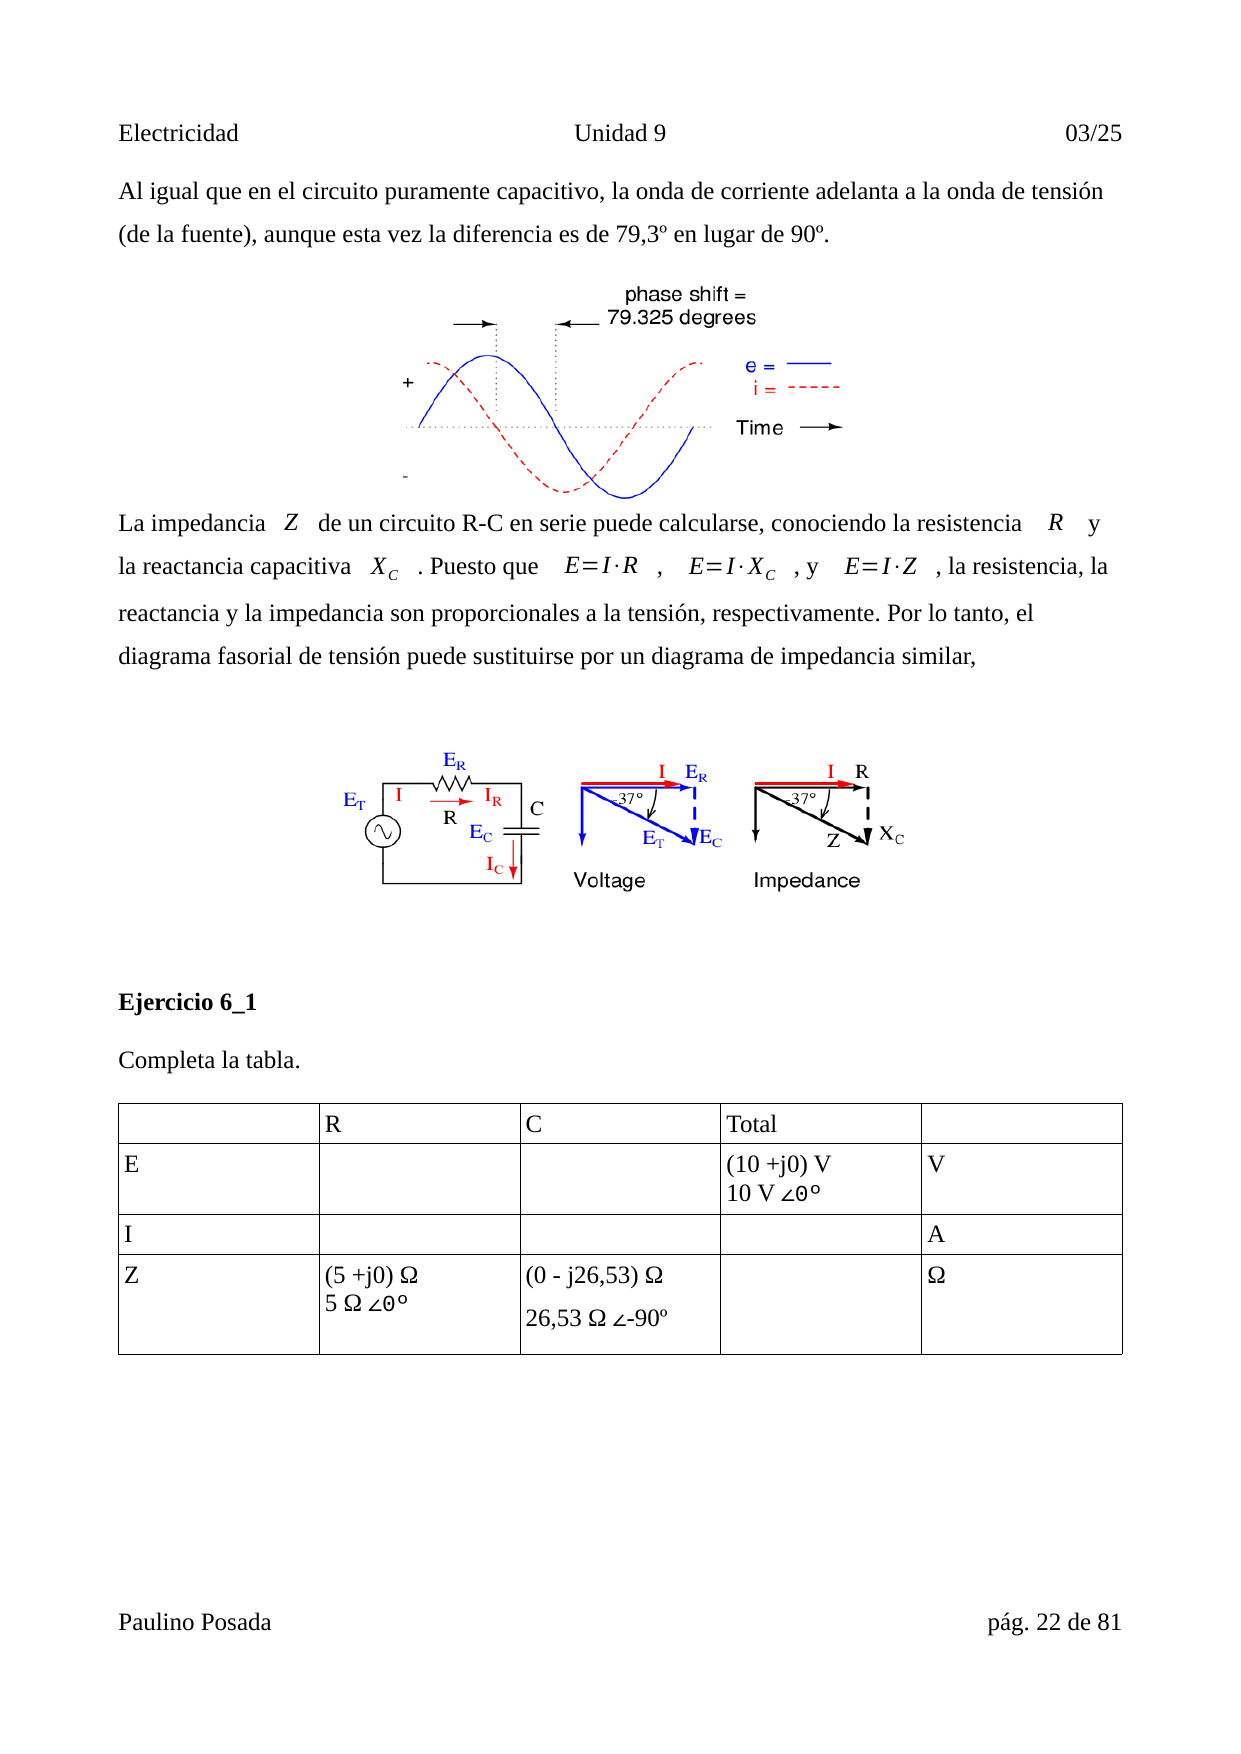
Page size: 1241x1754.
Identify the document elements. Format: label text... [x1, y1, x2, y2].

table_cell [320, 1215, 520, 1254]
table_cell Z [119, 1255, 319, 1353]
table_header R [320, 1104, 520, 1143]
table_cell I [119, 1215, 319, 1254]
picture [393, 277, 848, 501]
picture [328, 742, 912, 898]
table_cell [721, 1255, 921, 1353]
table_cell (10 +j0) V 10 V ∠0º [721, 1144, 921, 1214]
table_header [922, 1104, 1122, 1143]
table_cell [521, 1215, 720, 1254]
text La impedanciade un circuito R-C en serie puede calcularse, conociendo la resistencia y la reactancia capacitiva. Puesto que , , y , la resistencia, la reactancia y la impedancia son proporcionales a la tensión, respectivamente. Por lo tanto, el diagrama fasorial de tensión puede sustituirse por un diagrama de impedancia similar, [118, 508, 1122, 670]
table_cell (0 - j26,53) Ω 26,53 Ω ∠-90º [521, 1255, 720, 1353]
table_cell (5 +j0) Ω 5 Ω ∠0º [320, 1255, 520, 1353]
text Al igual que en el circuito puramente capacitivo, la onda de corriente adelanta a la onda de tensión (de la fuente), aunque esta vez la diferencia es de 79,3º en lugar de 90º. [118, 176, 1122, 248]
table_cell [721, 1215, 921, 1254]
text Ejercicio 6_1 [118, 987, 1122, 1016]
table_header [119, 1104, 319, 1143]
table_cell V [922, 1144, 1122, 1214]
table_header Total [721, 1104, 921, 1143]
table_cell E [119, 1144, 319, 1214]
table_header C [521, 1104, 720, 1143]
table_cell A [922, 1215, 1122, 1254]
table_cell [320, 1144, 520, 1214]
table_cell Ω [922, 1255, 1122, 1353]
text Completa la tabla. [118, 1045, 1122, 1074]
table_cell [521, 1144, 720, 1214]
